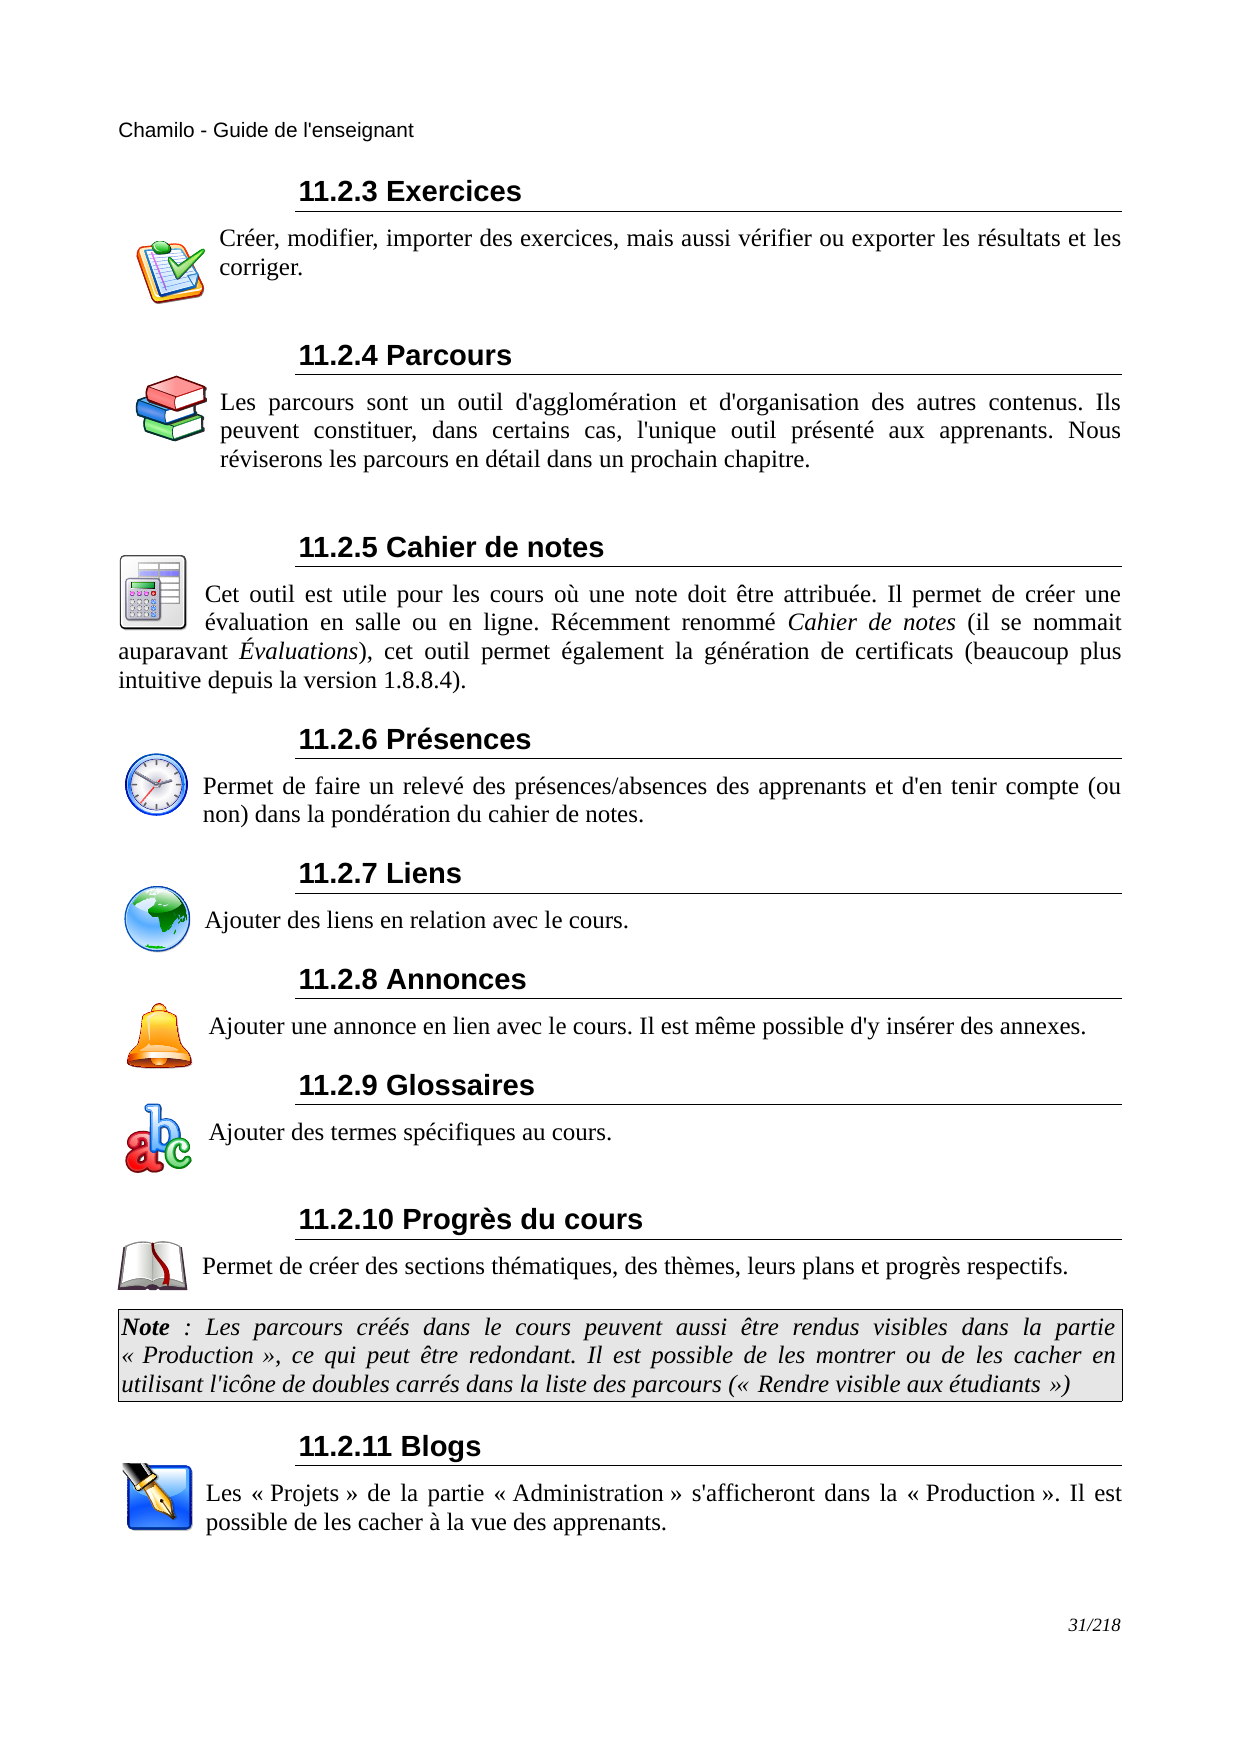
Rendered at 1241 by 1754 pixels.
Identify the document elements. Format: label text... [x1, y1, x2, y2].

subtitle Annonces [295, 959, 1122, 998]
subtitle Blogs [295, 1426, 1122, 1465]
subtitle Liens [295, 853, 1122, 893]
subtitle Présences [295, 719, 1122, 758]
text Les parcours sont un outil d'agglomération et d'organisation des autres contenus. Ils peuvent constituer, dans certains cas, l'unique outil présenté aux apprenants. Nous réviserons les parcours en détail dans un prochain chapitre. [118, 387, 1122, 473]
text Ajouter des termes spécifiques au cours. [167, 1117, 1122, 1145]
subtitle Progrès du cours [295, 1199, 1122, 1239]
text Les « Projets » de la partie « Administration » s'afficheront dans la « Production ». Il est possible de les cacher à la vue des apprenants. [118, 1478, 1122, 1535]
text Cet outil est utile pour les cours où une note doit être attribuée. Il permet de créer une évaluation en salle ou en ligne. Récemment renommé Cahier de notes (il se nommait auparavant Évaluations), cet outil permet également la génération de certificats (beaucoup plus intuitive depuis la version 1.8.8.4). [118, 579, 1122, 694]
subtitle Parcours [295, 335, 1122, 374]
text Permet de faire un relevé des présences/absences des apprenants et d'en tenir compte (ou non) dans la pondération du cahier de notes. [118, 771, 1122, 828]
text Permet de créer des sections thématiques, des thèmes, leurs plans et progrès respectifs. [183, 1251, 1122, 1280]
subtitle Exercices [295, 172, 1122, 211]
text [118, 1117, 149, 1145]
text Ajouter des liens en relation avec le cours. [188, 905, 1122, 934]
subtitle Cahier de notes [295, 527, 1122, 566]
text Note : Les parcours créés dans le cours peuvent aussi être rendus visibles dans la partie « Production », ce qui peut être redondant. Il est possible de les montrer ou de les cacher en utilisant l'icône de doubles carrés dans la liste des parcours (« Rendre visible aux étudiants ») [119, 1310, 1122, 1401]
text Créer, modifier, importer des exercices, mais aussi vérifier ou exporter les résultats et les corriger. [118, 223, 1122, 281]
subtitle Glossaires [295, 1065, 1122, 1104]
text Ajouter une annonce en lien avec le cours. Il est même possible d'y insérer des annexes. [170, 1011, 1122, 1040]
